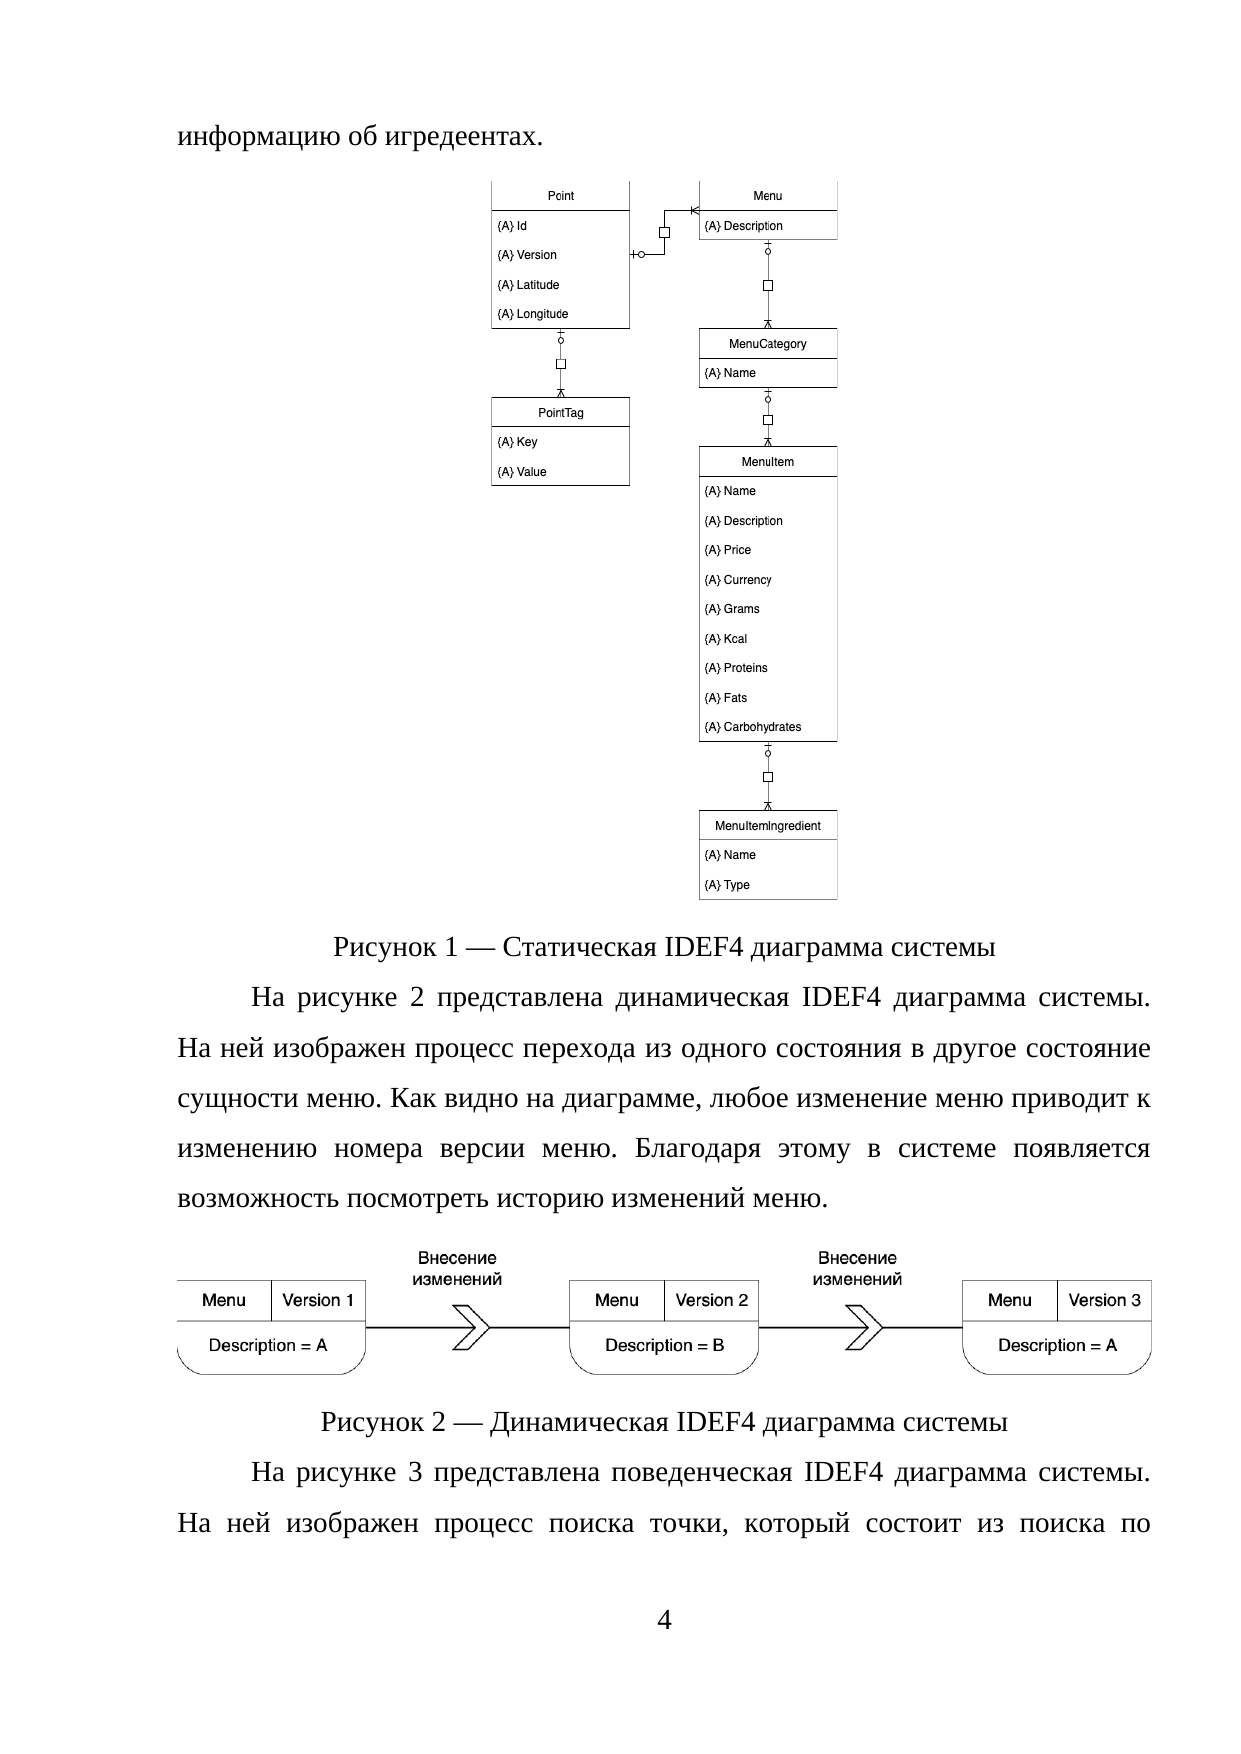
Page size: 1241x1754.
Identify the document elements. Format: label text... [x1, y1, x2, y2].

text Рисунок 2 — Динамическая IDEF4 диаграмма системы [177, 1375, 1152, 1438]
text Рисунок 1 — Статическая IDEF4 диаграмма системы [280, 181, 1048, 963]
text На рисунке 3 представлена поведенческая IDEF4 диаграмма системы. На ней изображен процесс поиска точки, который состоит из поиска по [177, 1454, 1152, 1538]
list информацию об игредеентах. [177, 118, 1152, 152]
text На рисунке 2 представлена динамическая IDEF4 диаграмма системы. На ней изображен процесс перехода из одного состояния в другое состояние сущности меню. Как видно на диаграмме, любое изменение меню приводит к изменению номера версии меню. Благодаря этому в системе появляется возможность посмотреть историю изменений меню. [177, 979, 1152, 1214]
picture [177, 1243, 1152, 1375]
picture [491, 181, 838, 900]
